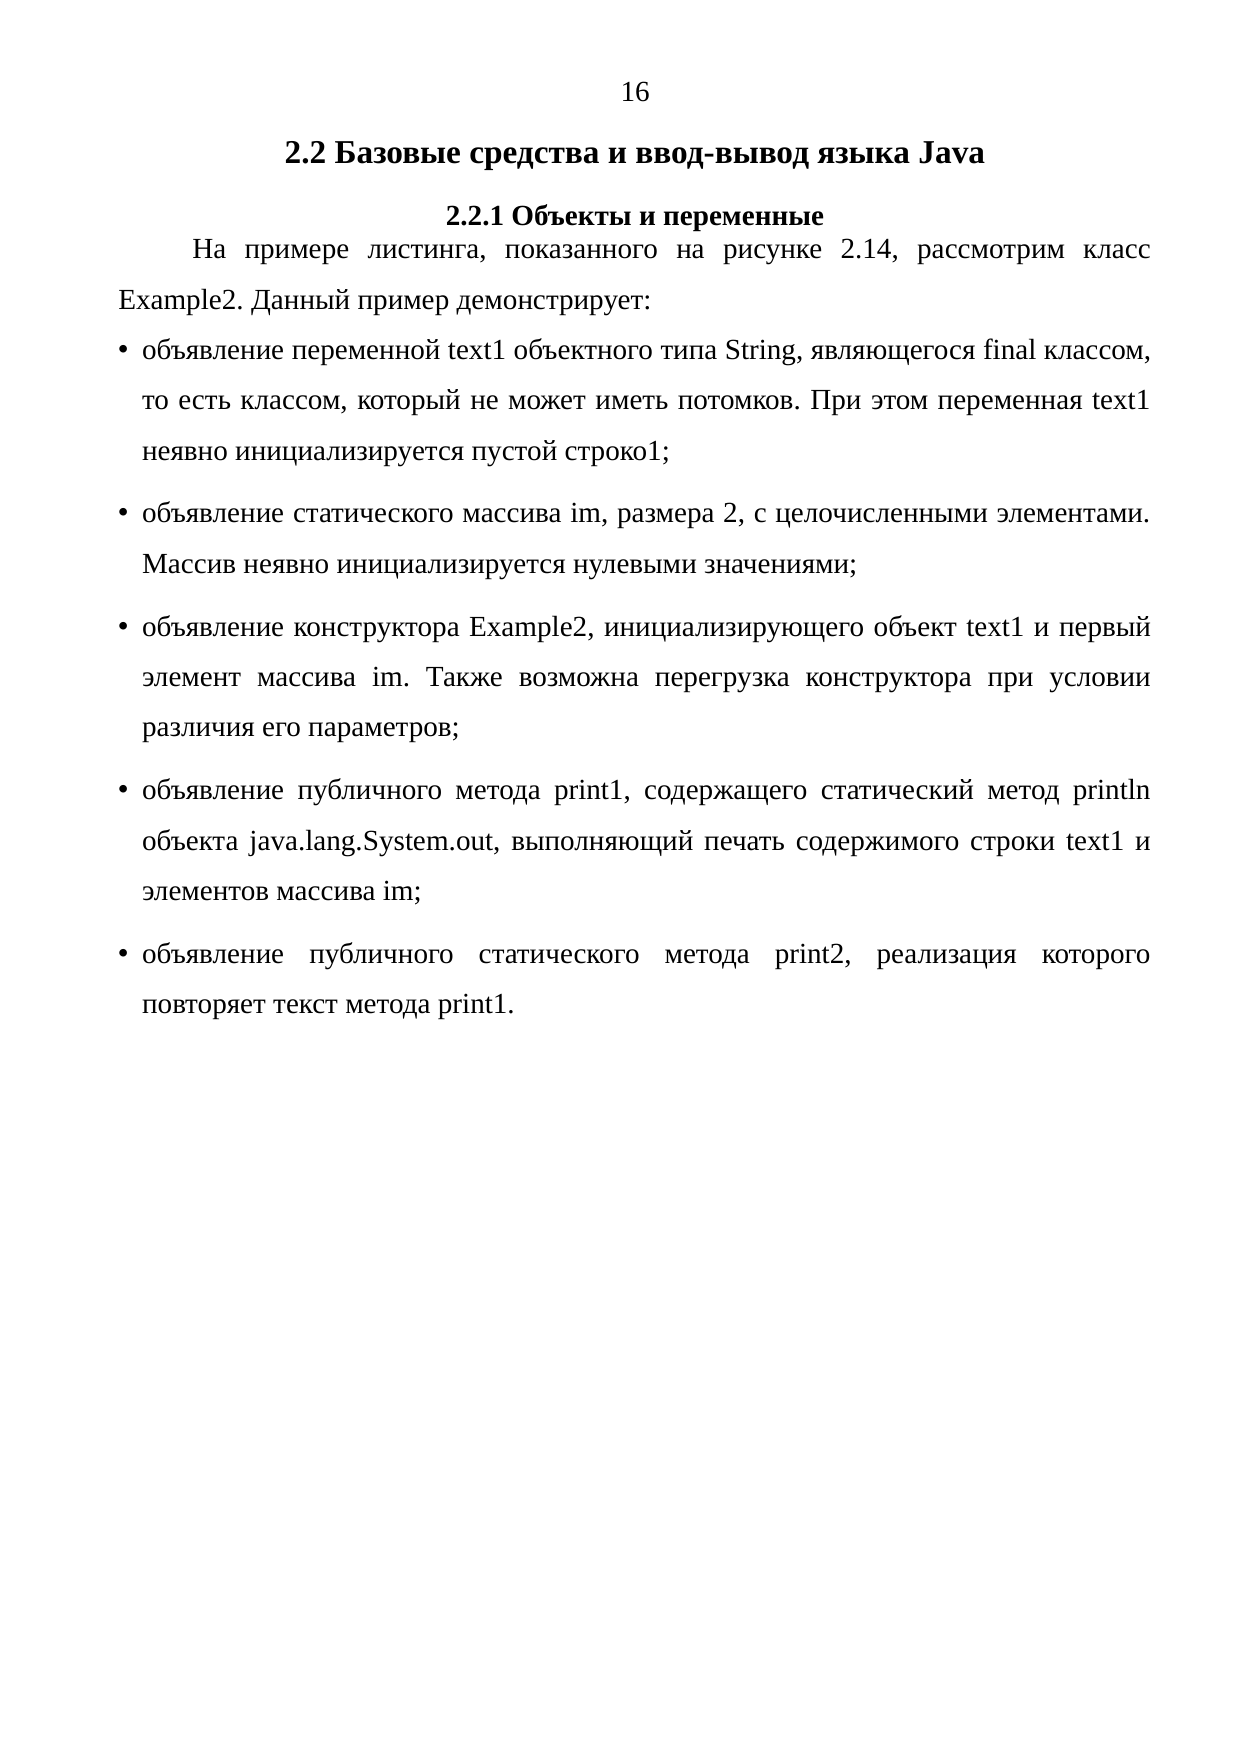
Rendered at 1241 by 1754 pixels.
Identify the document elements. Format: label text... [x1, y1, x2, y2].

list объявление публичного метода print1, содержащего статический метод println объекта java.lang.System.out, выполняющий печать содержимого строки text1 и элементов массива im; [118, 772, 1152, 907]
list объявление конструктора Example2, инициализирующего объект text1 и первый элемент массива im. Также возможна перегрузка конструктора при условии различия его параметров; [118, 609, 1152, 743]
subtitle 2.2 Базовые средства и ввод-вывод языка Java [118, 132, 1152, 171]
list объявление переменной text1 объектного типа String, являющегося final классом, то есть классом, который не может иметь потомков. При этом переменная text1 неявно инициализируется пустой строко1; [118, 332, 1152, 466]
list объявление публичного статического метода print2, реализация которого повторяет текст метода print1. [118, 936, 1152, 1020]
text На примере листинга, показанного на рисунке 2.14, рассмотрим класс Example2. Данный пример демонстрирует: [118, 231, 1152, 315]
list объявление статического массива im, размера 2, с целочисленными элементами. Массив неявно инициализируется нулевыми значениями; [118, 496, 1152, 579]
subtitle 2.2.1 Объекты и переменные [118, 198, 1152, 231]
